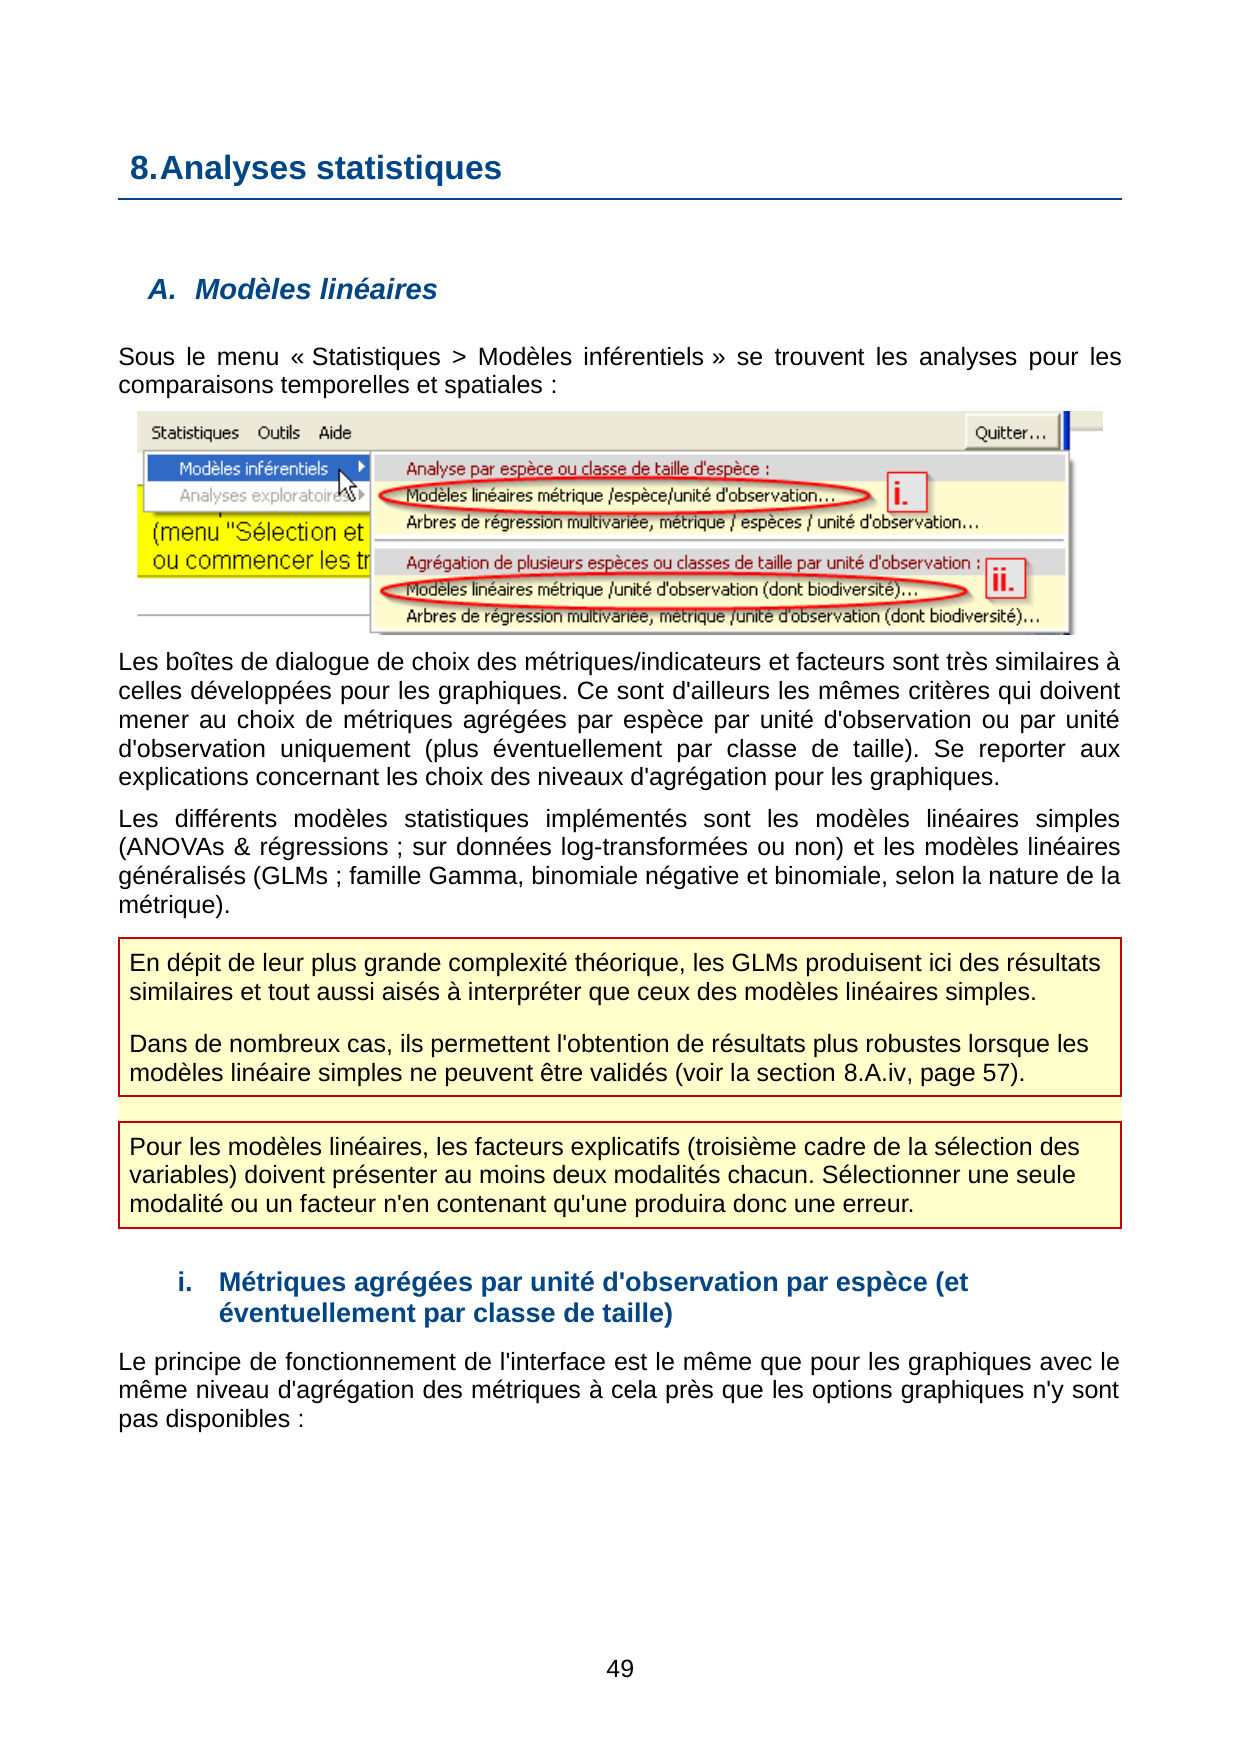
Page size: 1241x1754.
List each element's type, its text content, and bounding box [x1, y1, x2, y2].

subtitle Métriques agrégées par unité d'observation par espèce (et éventuellement par classe de taille) [177, 1266, 1122, 1328]
text Les différents modèles statistiques implémentés sont les modèles linéaires simples (ANOVAs & régressions ; sur données log-transformées ou non) et les modèles linéaires généralisés (GLMs ; famille Gamma, binomiale négative et binomiale, selon la nature de la métrique). [118, 803, 1122, 918]
text En dépit de leur plus grande complexité théorique, les GLMs produisent ici des résultats similaires et tout aussi aisés à interpréter que ceux des modèles linéaires simples. [120, 939, 1120, 1005]
text Dans de nombreux cas, ils permettent l'obtention de résultats plus robustes lorsque les modèles linéaire simples ne peuvent être validés (voir la section 8.A.iv, page 57). [120, 1018, 1120, 1095]
subtitle Modèles linéaires [148, 272, 1122, 306]
text Pour les modèles linéaires, les facteurs explicatifs (troisième cadre de la sélection des variables) doivent présenter au moins deux modalités chacun. Sélectionner une seule modalité ou un facteur n'en contenant qu'une produira donc une erreur. [120, 1123, 1120, 1227]
text Le principe de fonctionnement de l'interface est le même que pour les graphiques avec le même niveau d'agrégation des métriques à cela près que les options graphiques n'y sont pas disponibles : [118, 1347, 1122, 1433]
text Sous le menu « Statistiques > Modèles inférentiels » se trouvent les analyses pour les comparaisons temporelles et spatiales : [118, 342, 1122, 399]
text Les boîtes de dialogue de choix des métriques/indicateurs et facteurs sont très similaires à celles développées pour les graphiques. Ce sont d'ailleurs les mêmes critères qui doivent mener au choix de métriques agrégées par espèce par unité d'observation ou par unité d'observation uniquement (plus éventuellement par classe de taille). Se reporter aux explications concernant les choix des niveaux d'agrégation pour les graphiques. [118, 647, 1122, 791]
picture [137, 411, 1103, 635]
subtitle Analyses statistiques [118, 136, 1122, 198]
